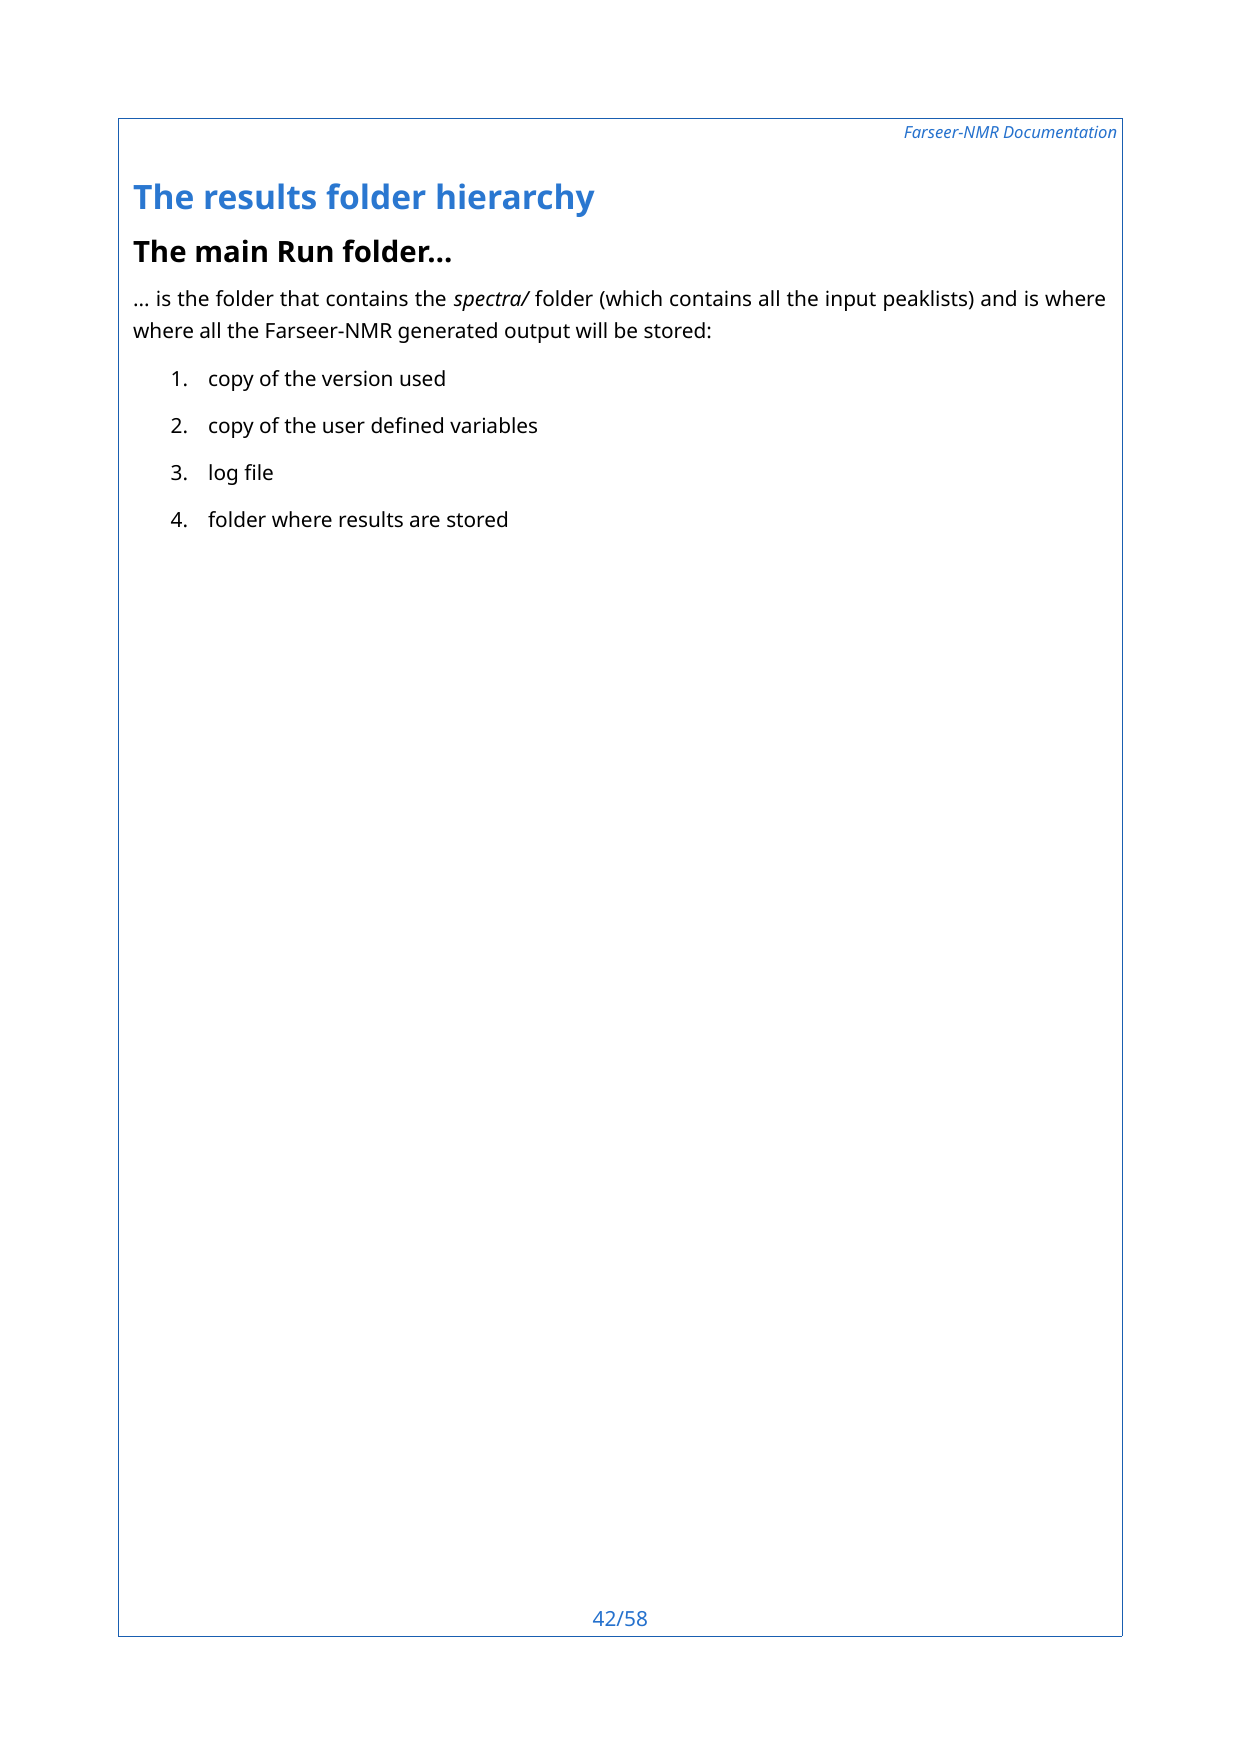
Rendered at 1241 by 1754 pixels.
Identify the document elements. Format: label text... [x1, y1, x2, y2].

list copy of the version used [170, 364, 1119, 392]
subtitle The results folder hierarchy [133, 173, 1119, 219]
list log file [170, 458, 1119, 486]
list copy of the user defined variables [170, 411, 1119, 439]
list folder where results are stored [170, 505, 1119, 534]
subtitle The main Run folder… [133, 231, 1119, 271]
text ... is the folder that contains the spectra/ folder (which contains all the input peaklists) and is where where all the Farseer-NMR generated output will be stored: [133, 284, 1107, 345]
